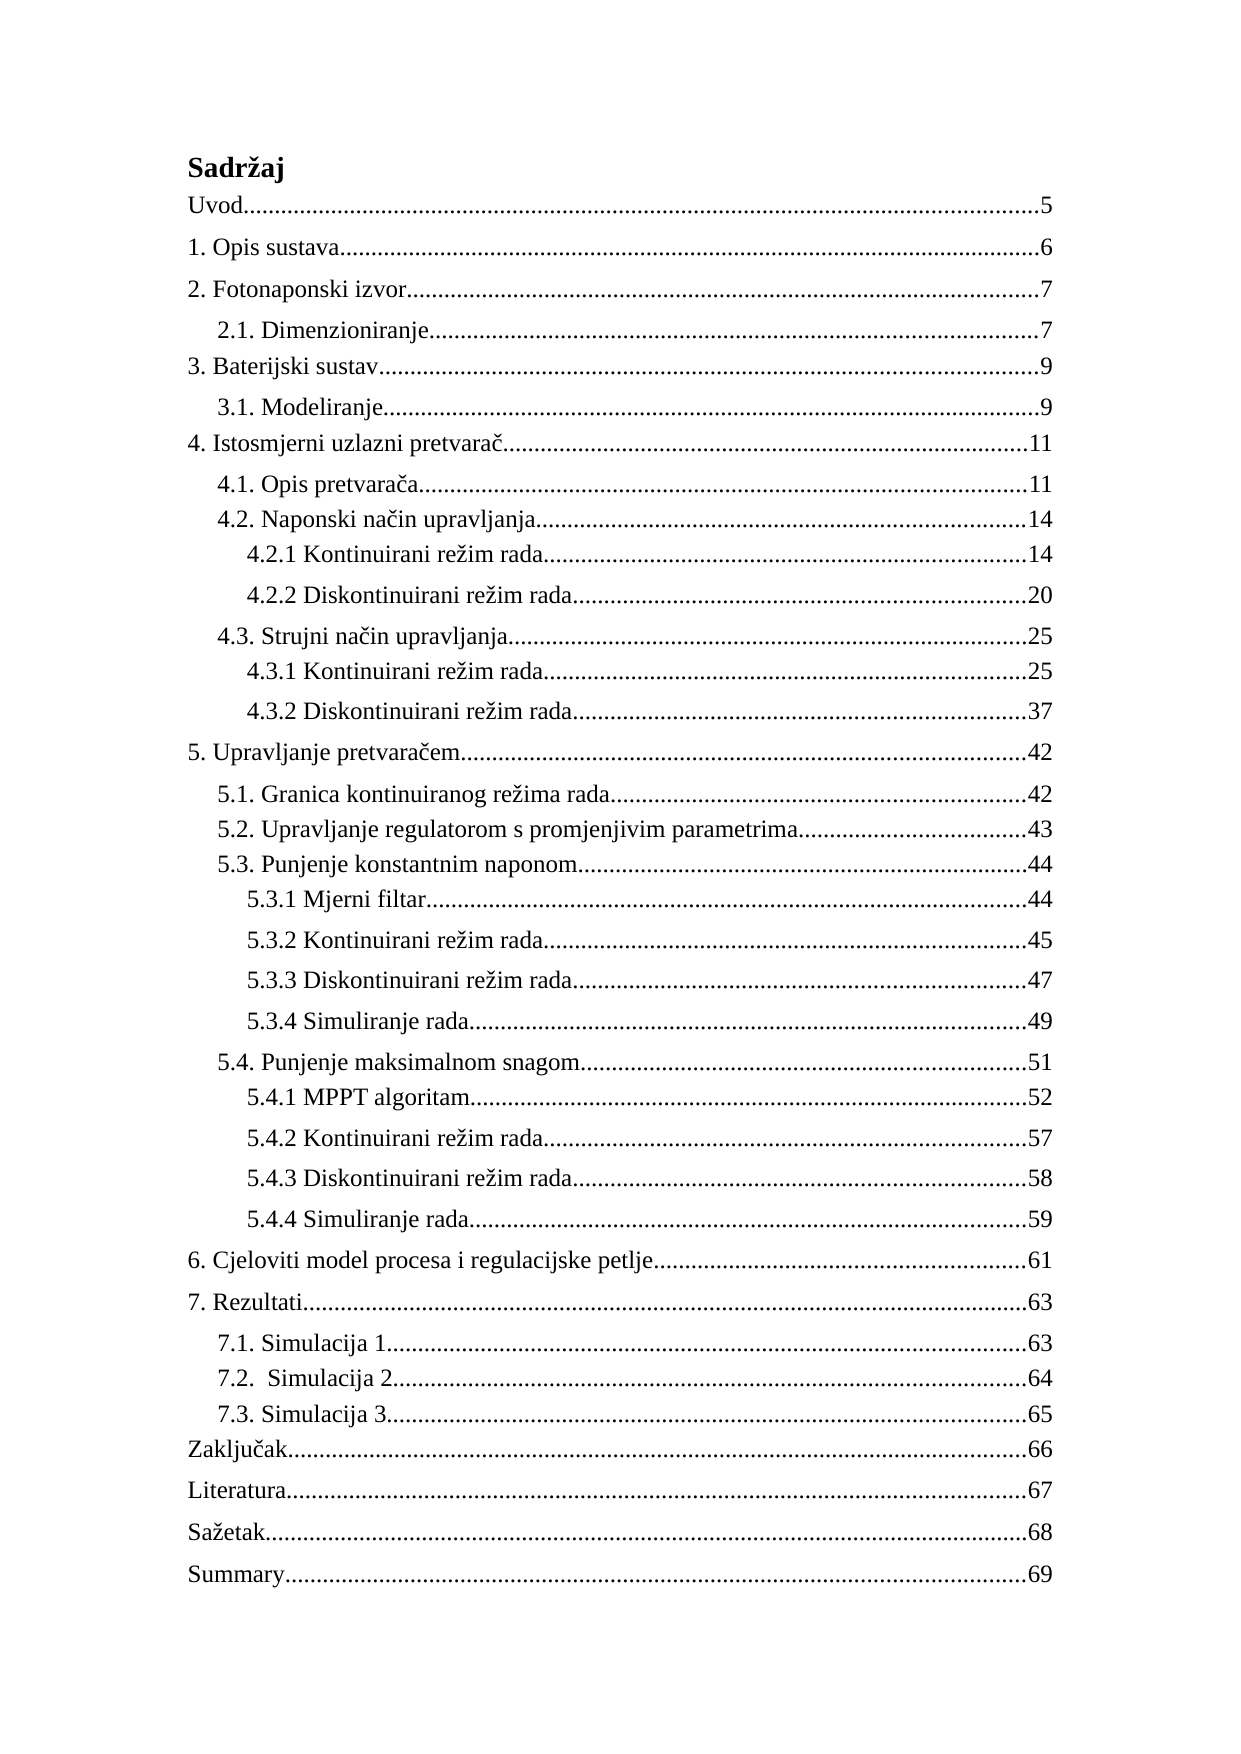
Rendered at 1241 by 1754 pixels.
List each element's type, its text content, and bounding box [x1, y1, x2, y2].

text 3. Baterijski sustav 9 [187, 351, 1053, 379]
text 4.3.1 Kontinuirani režim rada 25 [247, 656, 1053, 684]
text 5.3.1 Mjerni filtar 44 [247, 884, 1053, 913]
text 5.4. Punjenje maksimalnom snagom 51 [217, 1047, 1053, 1076]
text 6. Cjeloviti model procesa i regulacijske petlje 61 [187, 1245, 1053, 1274]
text 4.2.1 Kontinuirani režim rada 14 [247, 539, 1053, 568]
text Sažetak 68 [187, 1517, 1053, 1546]
text 4.3. Strujni način upravljanja 25 [217, 621, 1053, 650]
text 5.4.4 Simuliranje rada 59 [247, 1204, 1053, 1233]
text 5.3.4 Simuliranje rada 49 [247, 1006, 1053, 1035]
text 5.1. Granica kontinuiranog režima rada 42 [217, 779, 1053, 808]
text 1. Opis sustava 6 [187, 232, 1053, 261]
text Summary 69 [187, 1559, 1053, 1588]
text 5.2. Upravljanje regulatorom s promjenjivim parametrima 43 [217, 814, 1053, 843]
text 4.2.2 Diskontinuirani režim rada 20 [247, 580, 1053, 609]
text 5.4.2 Kontinuirani režim rada 57 [247, 1123, 1053, 1151]
text 5. Upravljanje pretvaračem 42 [187, 737, 1053, 766]
text 4. Istosmjerni uzlazni pretvarač 11 [187, 428, 1053, 456]
text 3.1. Modeliranje 9 [217, 392, 1053, 421]
text 4.3.2 Diskontinuirani režim rada 37 [247, 696, 1053, 725]
text 7.3. Simulacija 3 65 [217, 1399, 1053, 1427]
text Literatura 67 [187, 1476, 1053, 1504]
text 5.4.1 MPPT algoritam 52 [247, 1082, 1053, 1111]
text 7.2. Simulacija 2 64 [217, 1363, 1053, 1392]
text 5.3.2 Kontinuirani režim rada 45 [247, 925, 1053, 954]
text 7. Rezultati 63 [187, 1287, 1053, 1315]
text 5.3. Punjenje konstantnim naponom 44 [217, 849, 1053, 878]
text 2. Fotonaponski izvor 7 [187, 274, 1053, 303]
text 7.1. Simulacija 1 63 [217, 1328, 1053, 1357]
text Uvod 5 [187, 191, 1053, 219]
text 2.1. Dimenzioniranje 7 [217, 316, 1053, 344]
subtitle Sadržaj [187, 150, 1053, 183]
text 5.3.3 Diskontinuirani režim rada 47 [247, 966, 1053, 994]
text 5.4.3 Diskontinuirani režim rada 58 [247, 1163, 1053, 1192]
text Zaključak 66 [187, 1434, 1053, 1463]
text 4.2. Naponski način upravljanja 14 [217, 504, 1053, 533]
text 4.1. Opis pretvarača 11 [217, 469, 1053, 498]
